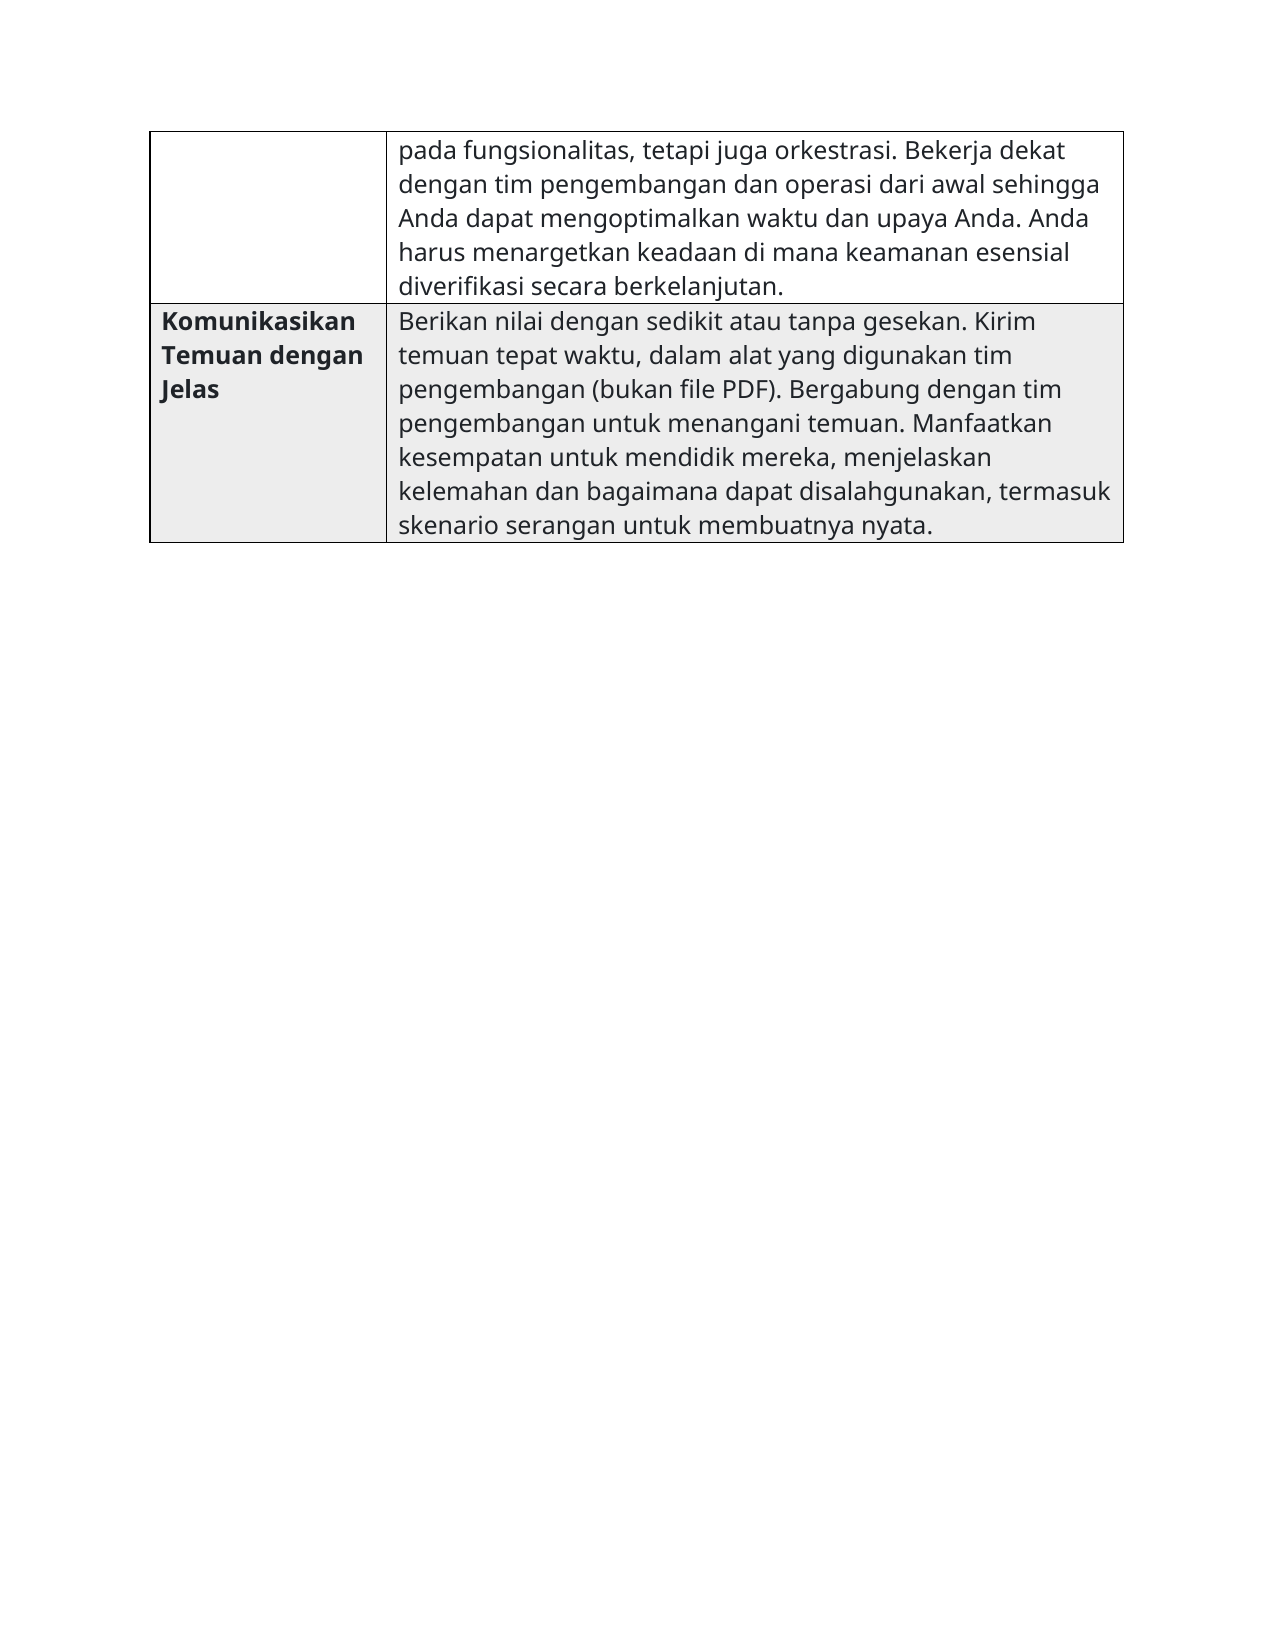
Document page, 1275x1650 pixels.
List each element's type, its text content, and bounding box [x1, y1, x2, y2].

table_cell Komunikasikan Temuan dengan Jelas [151, 304, 386, 542]
table_cell Berikan nilai dengan sedikit atau tanpa gesekan. Kirim temuan tepat waktu, dalam alat yang digunakan tim pengembangan (bukan file PDF). Bergabung dengan tim pengembangan untuk menangani temuan. Manfaatkan kesempatan untuk mendidik mereka, menjelaskan kelemahan dan bagaimana dapat disalahgunakan, termasuk skenario serangan untuk membuatnya nyata. [387, 304, 1123, 542]
table_cell pada fungsionalitas, tetapi juga orkestrasi. Bekerja dekat dengan tim pengembangan dan operasi dari awal sehingga Anda dapat mengoptimalkan waktu dan upaya Anda. Anda harus menargetkan keadaan di mana keamanan esensial diverifikasi secara berkelanjutan. [387, 132, 1123, 303]
table_cell [151, 132, 386, 303]
